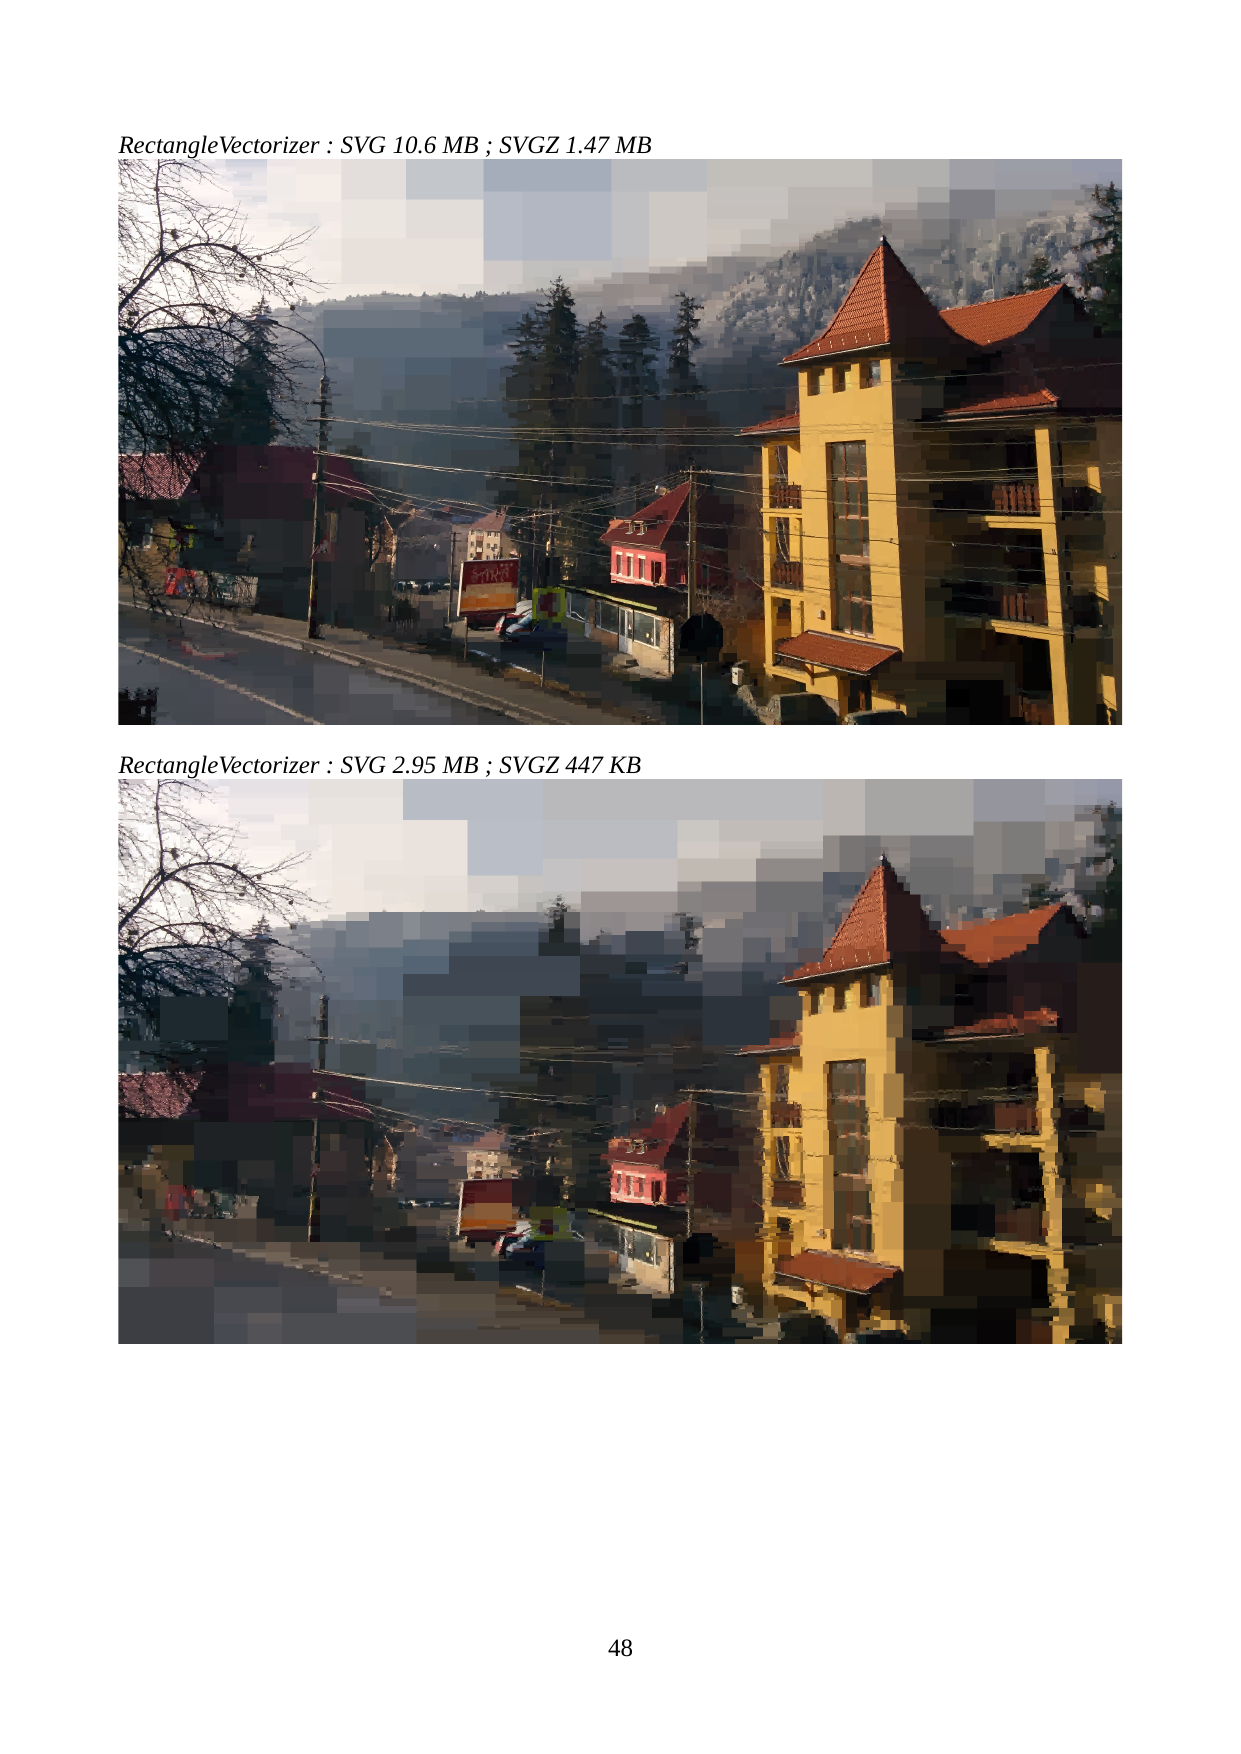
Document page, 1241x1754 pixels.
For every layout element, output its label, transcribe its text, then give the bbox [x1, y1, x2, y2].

text RectangleVectorizer : SVG 10.6 MB ; SVGZ 1.47 MB [118, 131, 1122, 159]
picture [118, 779, 1123, 1344]
text RectangleVectorizer : SVG 2.95 MB ; SVGZ 447 KB [118, 750, 1122, 779]
picture [118, 159, 1123, 725]
